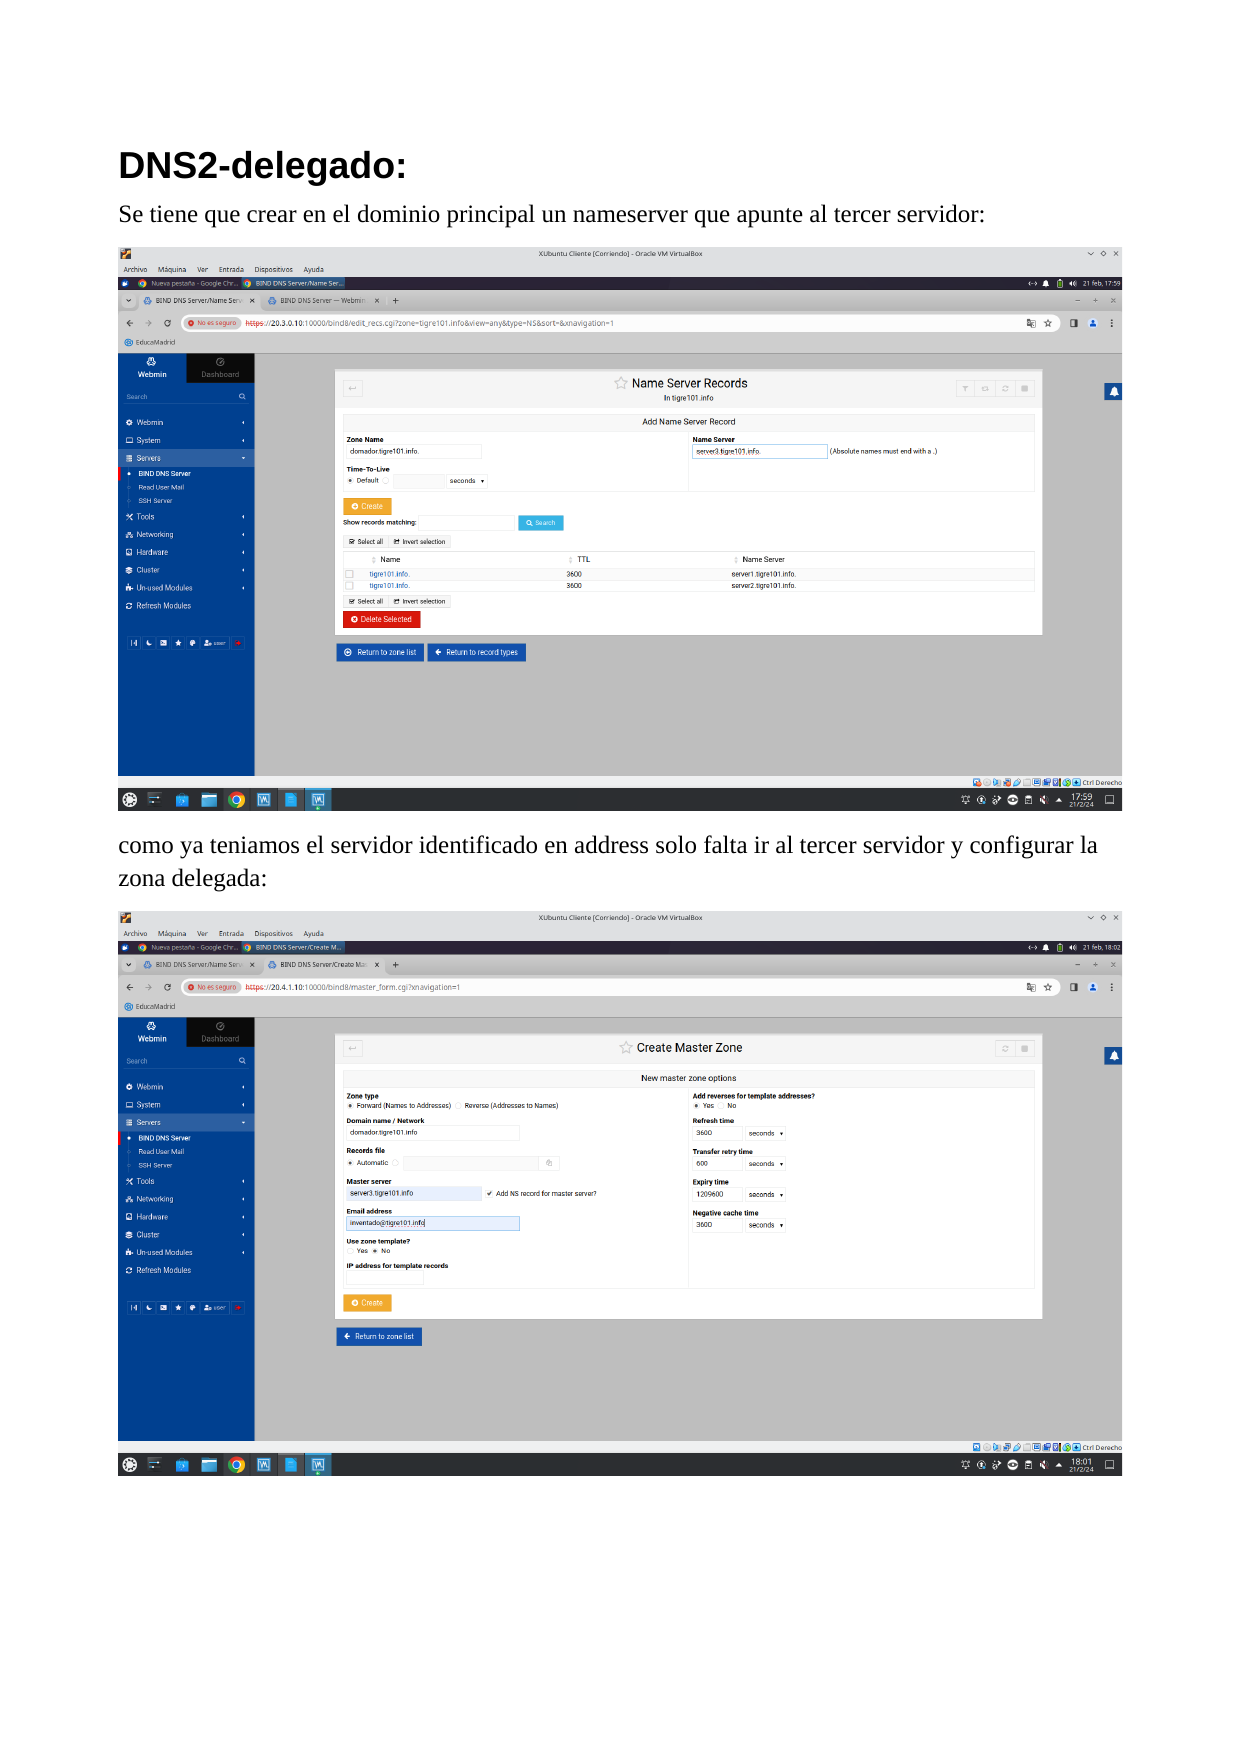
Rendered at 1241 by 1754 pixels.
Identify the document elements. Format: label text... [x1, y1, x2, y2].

text Se tiene que crear en el dominio principal un nameserver que apunte al tercer servidor: [118, 199, 1122, 227]
text como ya teniamos el servidor identificado en address solo falta ir al tercer servidor y configurar la zona delegada: [118, 830, 1122, 892]
picture [118, 910, 1123, 1476]
picture [118, 246, 1123, 811]
subtitle DNS2-delegado: [118, 143, 1122, 186]
